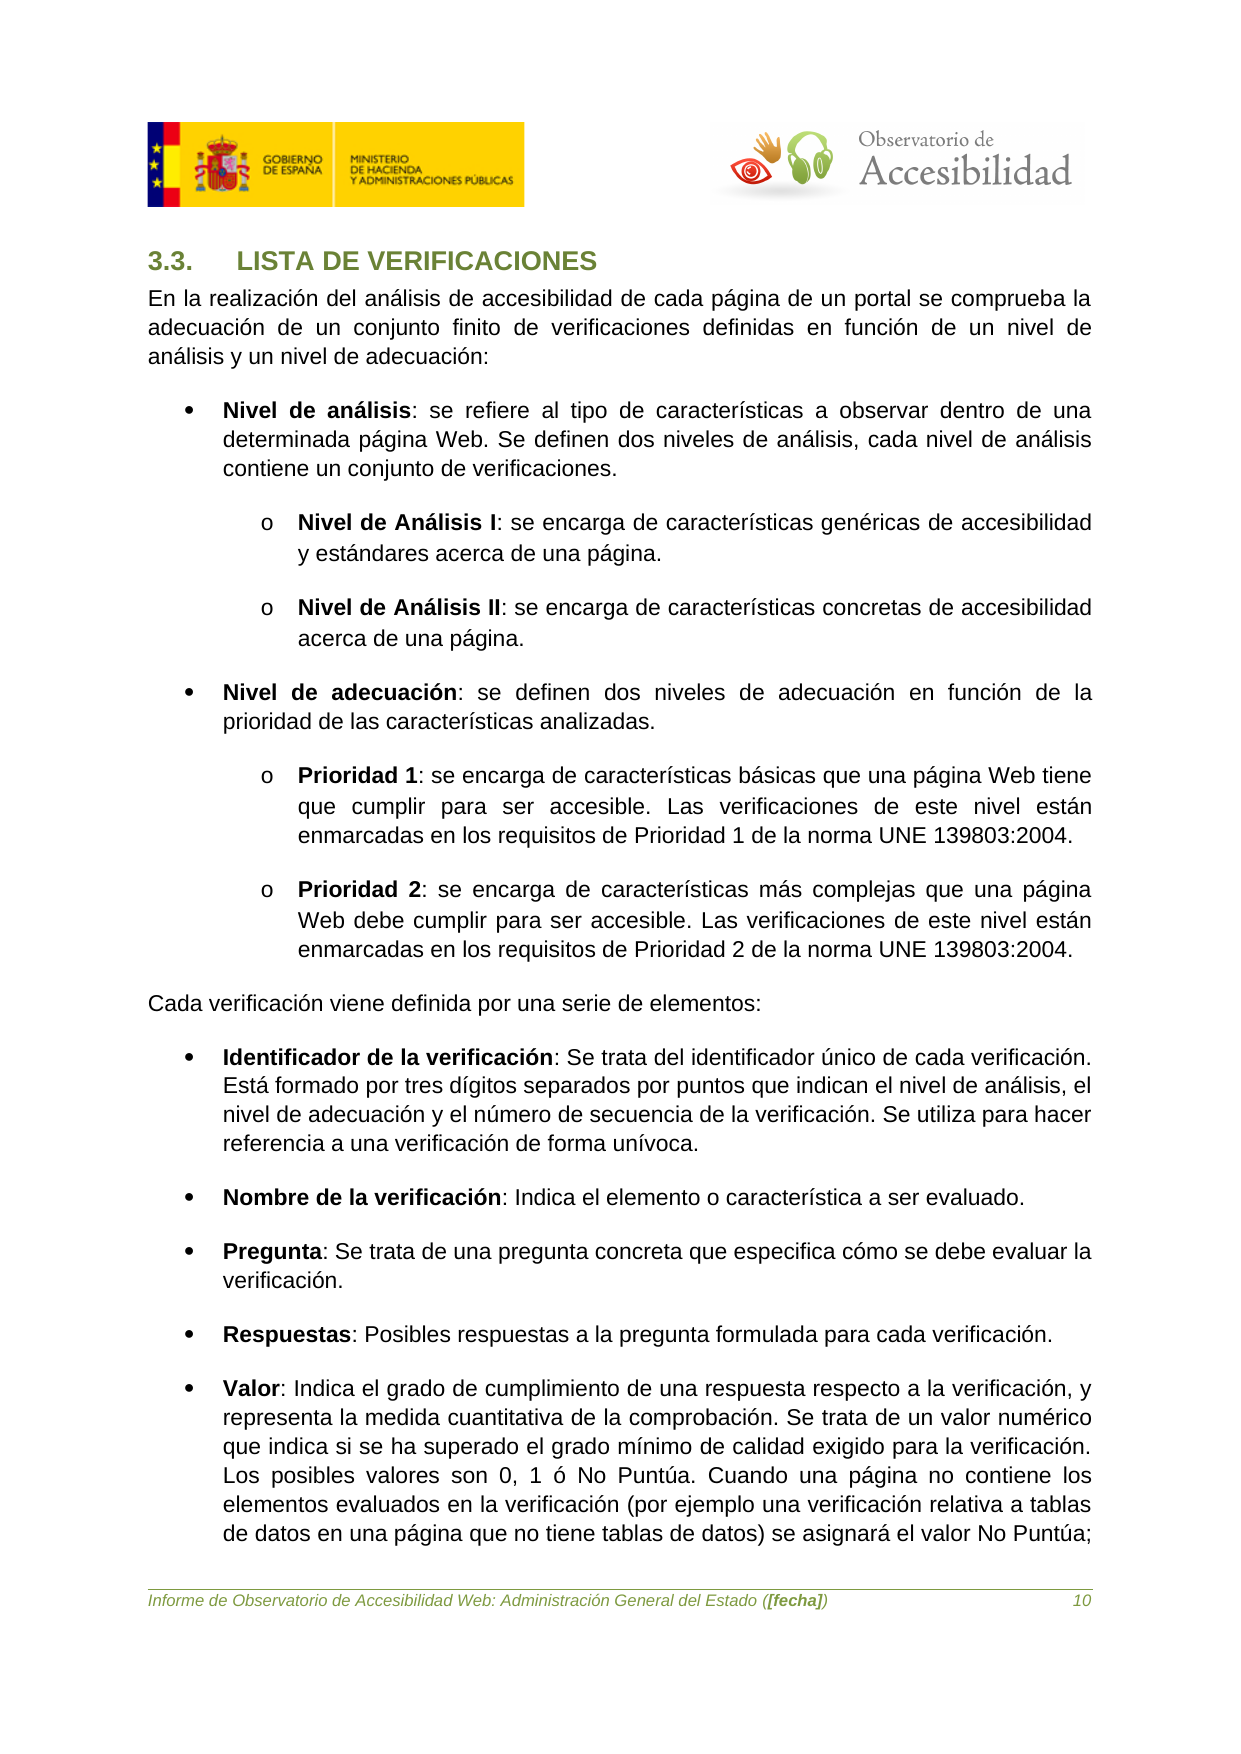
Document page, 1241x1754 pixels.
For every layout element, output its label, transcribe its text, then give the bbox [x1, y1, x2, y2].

list Nivel de Análisis II: se encarga de características concretas de accesibilidad acerca de una página. [260, 594, 1092, 651]
list Respuestas: Posibles respuestas a la pregunta formulada para cada verificación. [185, 1321, 1092, 1347]
list Nivel de análisis: se refiere al tipo de características a observar dentro de una determinada página Web. Se definen dos niveles de análisis, cada nivel de análisis contiene un conjunto de verificaciones. [185, 397, 1092, 481]
list Nivel de Análisis I: se encarga de características genéricas de accesibilidad y estándares acerca de una página. [260, 509, 1092, 566]
list Valor: Indica el grado de cumplimiento de una respuesta respecto a la verificación, y representa la medida cuantitativa de la comprobación. Se trata de un valor numérico que indica si se ha superado el grado mínimo de calidad exigido para la verificación. Los posibles valores son 0, 1 ó No Puntúa. Cuando una página no contiene los elementos evaluados en la verificación (por ejemplo una verificación relativa a tablas de datos en una página que no tiene tablas de datos) se asignará el valor No Puntúa; [185, 1375, 1092, 1546]
list Pregunta: Se trata de una pregunta concreta que especifica cómo se debe evaluar la verificación. [185, 1238, 1092, 1293]
list Prioridad 2: se encarga de características más complejas que una página Web debe cumplir para ser accesible. Las verificaciones de este nivel están enmarcadas en los requisitos de Prioridad 2 de la norma UNE 139803:2004. [260, 876, 1092, 962]
text Cada verificación viene definida por una serie de elementos: [148, 989, 1092, 1016]
picture [710, 122, 1086, 205]
list Nivel de adecuación: se definen dos niveles de adecuación en función de la prioridad de las características analizadas. [185, 679, 1092, 734]
text En la realización del análisis de accesibilidad de cada página de un portal se comprueba la adecuación de un conjunto finito de verificaciones definidas en función de un nivel de análisis y un nivel de adecuación: [148, 285, 1092, 369]
picture [147, 122, 525, 207]
list Nombre de la verificación: Indica el elemento o característica a ser evaluado. [185, 1184, 1092, 1211]
list Identificador de la verificación: Se trata del identificador único de cada verificación. Está formado por tres dígitos separados por puntos que indican el nivel de análisis, el nivel de adecuación y el número de secuencia de la verificación. Se utiliza para hacer referencia a una verificación de forma unívoca. [185, 1043, 1092, 1157]
list Lista de verificaciones [148, 245, 1092, 276]
list Prioridad 1: se encarga de características básicas que una página Web tiene que cumplir para ser accesible. Las verificaciones de este nivel están enmarcadas en los requisitos de Prioridad 1 de la norma UNE 139803:2004. [260, 762, 1092, 848]
